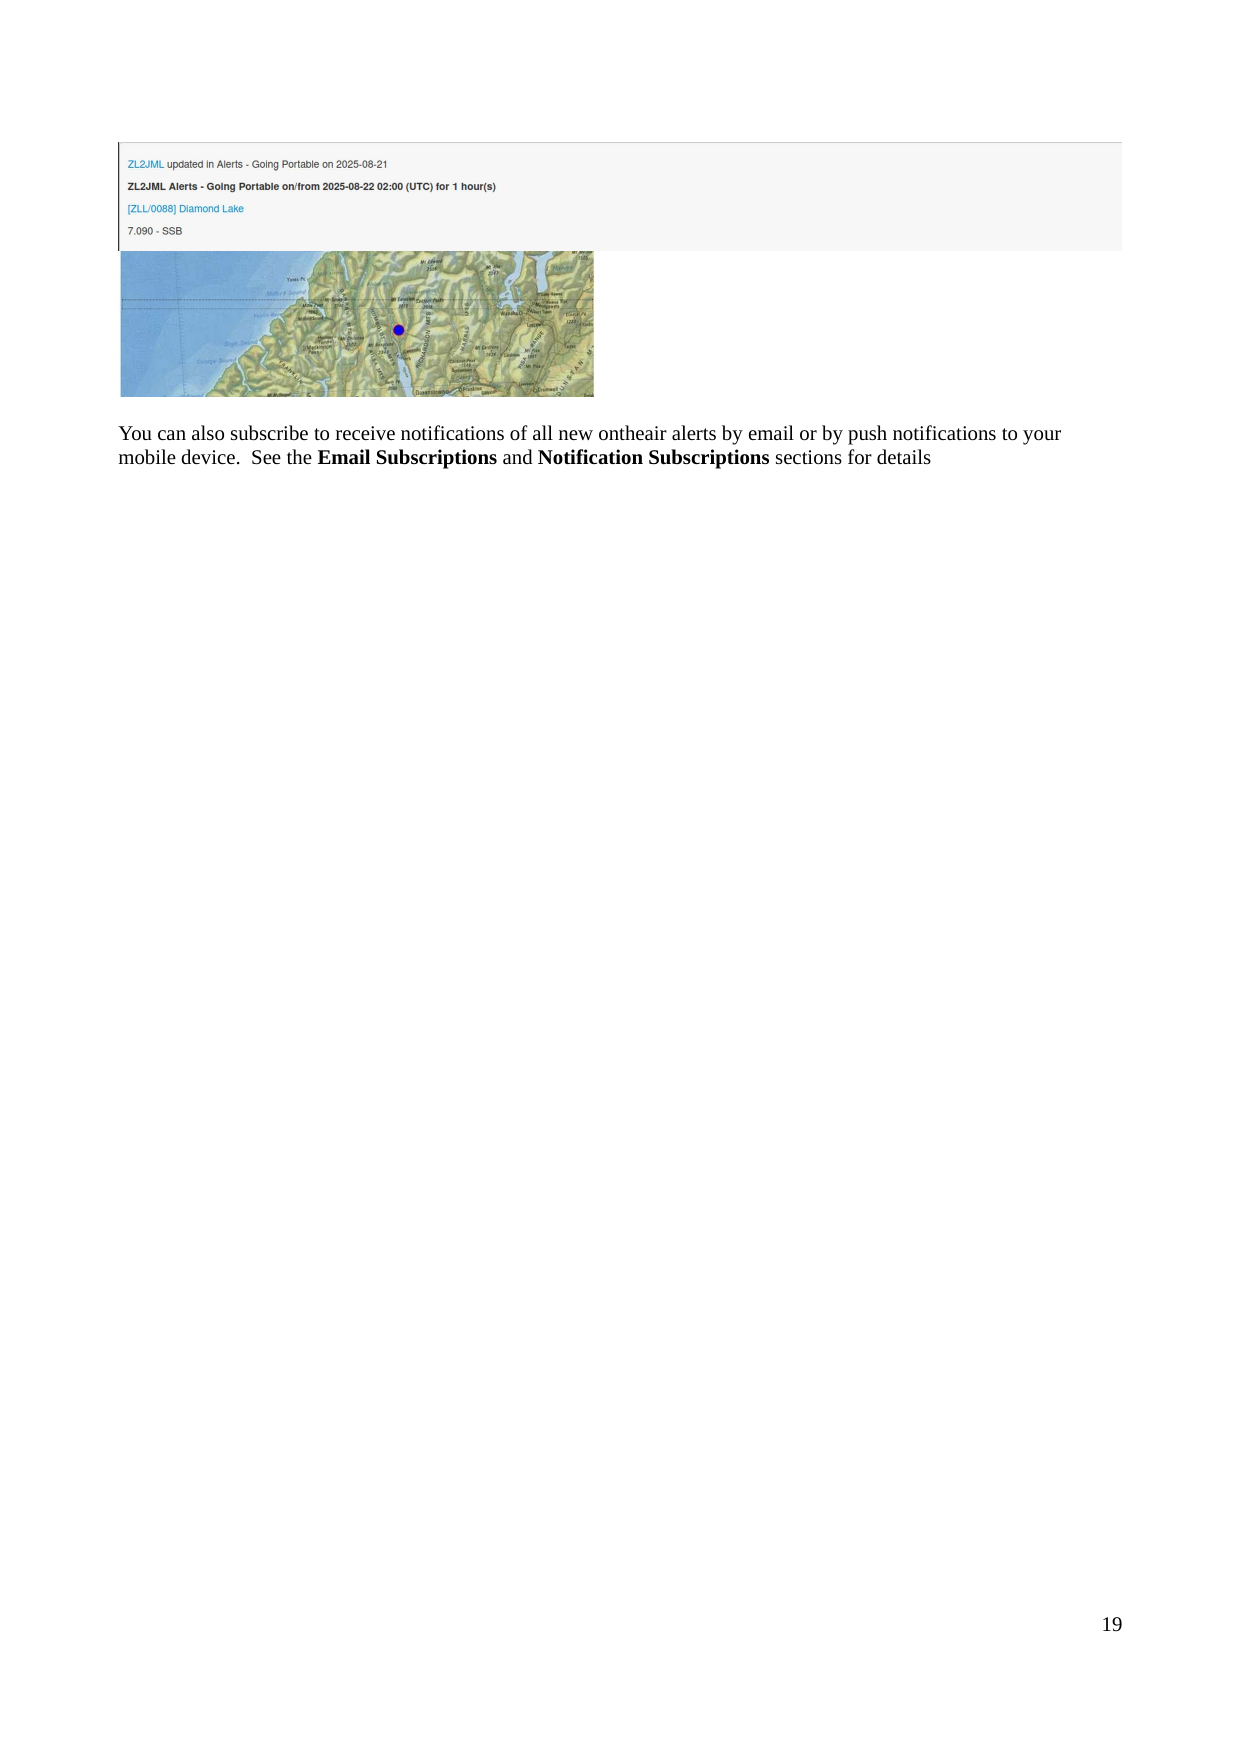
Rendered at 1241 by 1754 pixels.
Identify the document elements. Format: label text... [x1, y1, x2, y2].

text You can also subscribe to receive notifications of all new ontheair alerts by email or by push notifications to your mobile device. See the Email Subscriptions and Notification Subscriptions sections for details [118, 421, 1122, 469]
picture [118, 142, 1123, 397]
